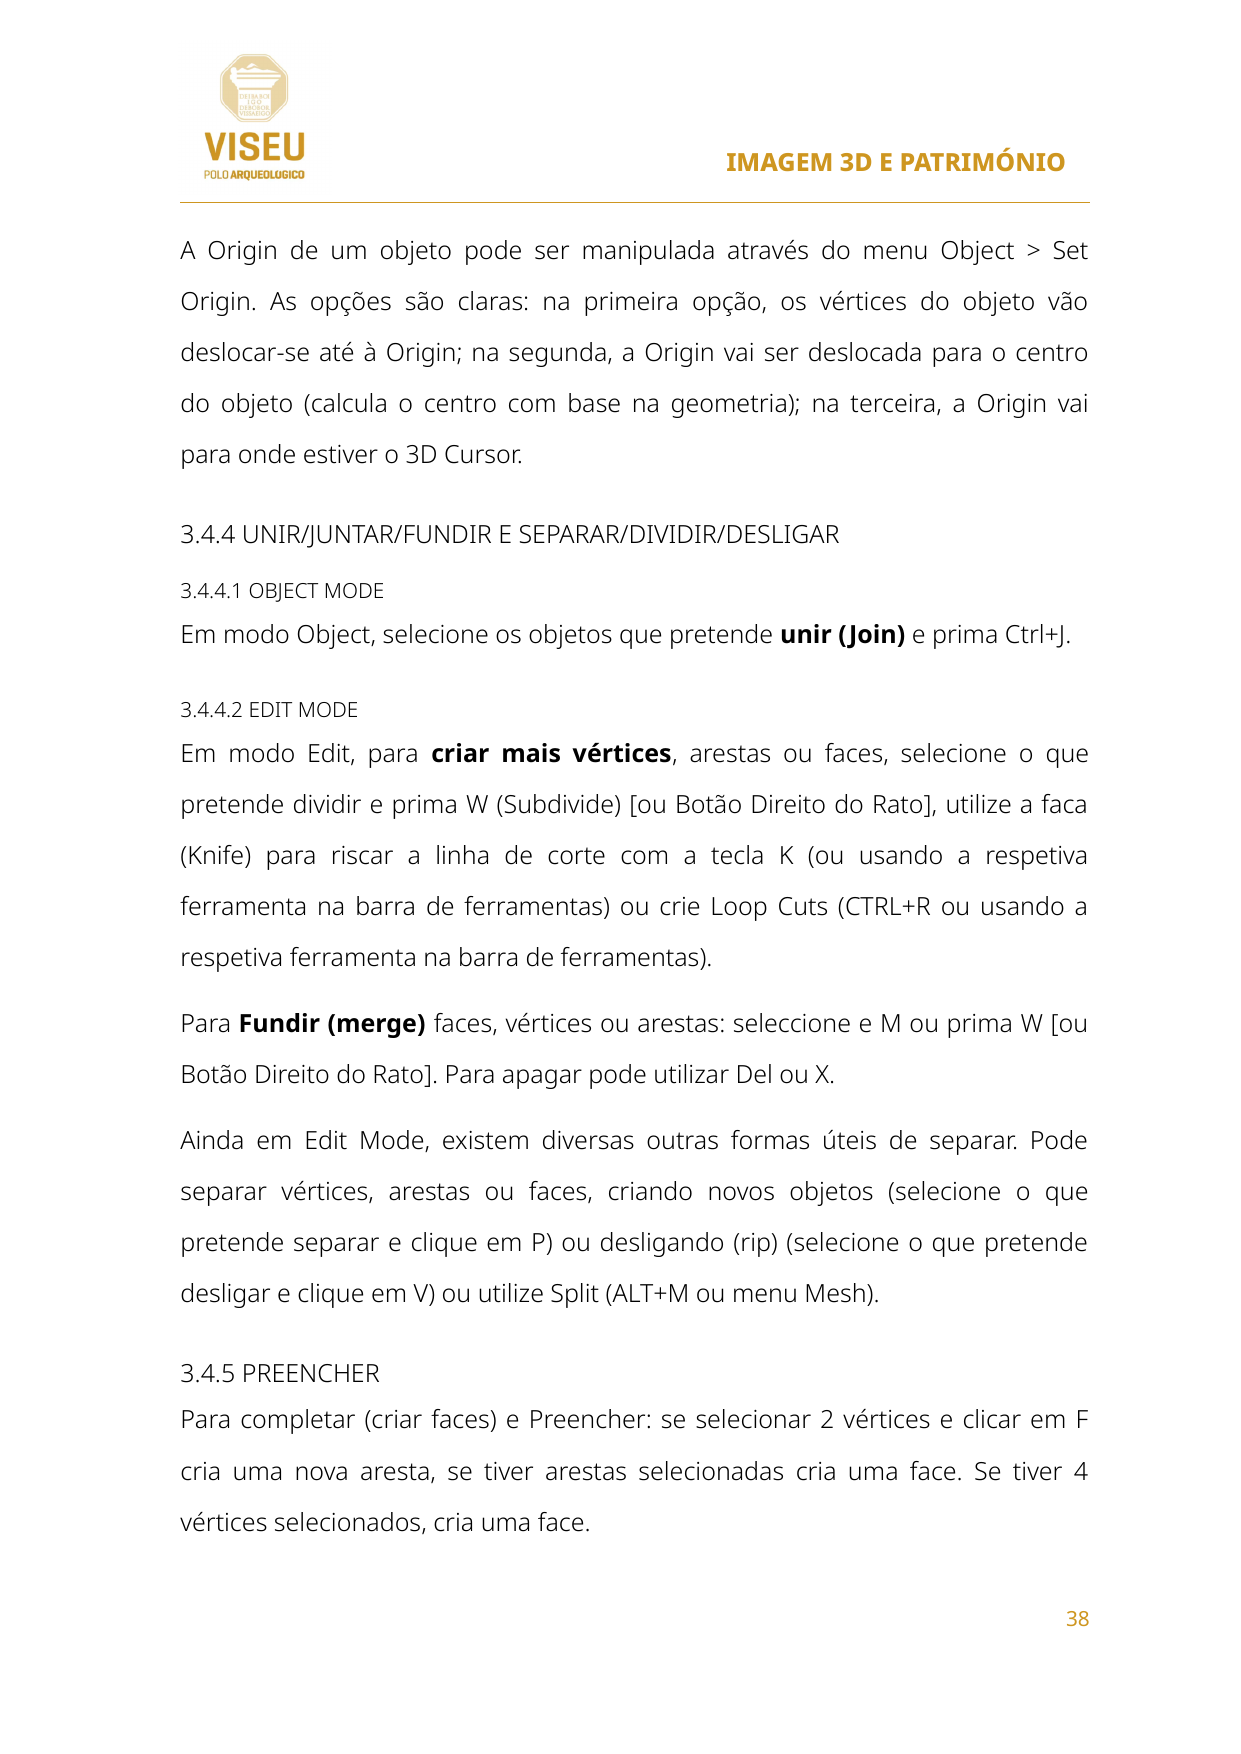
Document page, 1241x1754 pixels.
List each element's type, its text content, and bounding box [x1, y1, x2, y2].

subtitle 3.4.5 Preencher [180, 1356, 1090, 1390]
text Para Fundir (merge) faces, vértices ou arestas: seleccione e M ou prima W [ou Botão Direito do Rato]. Para apagar pode utilizar Del ou X. [180, 1006, 1090, 1091]
text Em modo Edit, para criar mais vértices, arestas ou faces, selecione o que pretende dividir e prima W (Subdivide) [ou Botão Direito do Rato], utilize a faca (Knife) para riscar a linha de corte com a tecla K (ou usando a respetiva ferramenta na barra de ferramentas) ou crie Loop Cuts (CTRL+R ou usando a respetiva ferramenta na barra de ferramentas). [180, 736, 1090, 974]
text Ainda em Edit Mode, existem diversas outras formas úteis de separar. Pode separar vértices, arestas ou faces, criando novos objetos (selecione o que pretende separar e clique em P) ou desligando (rip) (selecione o que pretende desligar e clique em V) ou utilize Split (ALT+M ou menu Mesh). [180, 1122, 1090, 1309]
text A Origin de um objeto pode ser manipulada através do menu Object > Set Origin. As opções são claras: na primeira opção, os vértices do objeto vão deslocar-se até à Origin; na segunda, a Origin vai ser deslocada para o centro do objeto (calcula o centro com base na geometria); na terceira, a Origin vai para onde estiver o 3D Cursor. [180, 232, 1090, 471]
text Em modo Object, selecione os objetos que pretende unir (Join) e prima Ctrl+J. [180, 617, 1090, 651]
subtitle 3.4.4.1 Object Mode [180, 576, 1090, 604]
text Para completar (criar faces) e Preencher: se selecionar 2 vértices e clicar em F cria uma nova aresta, se tiver arestas selecionadas cria uma face. Se tiver 4 vértices selecionados, cria uma face. [180, 1402, 1090, 1538]
subtitle 3.4.4 Unir/Juntar/Fundir e Separar/Dividir/Desligar [180, 517, 1090, 551]
subtitle 3.4.4.2 Edit Mode [180, 695, 1090, 723]
